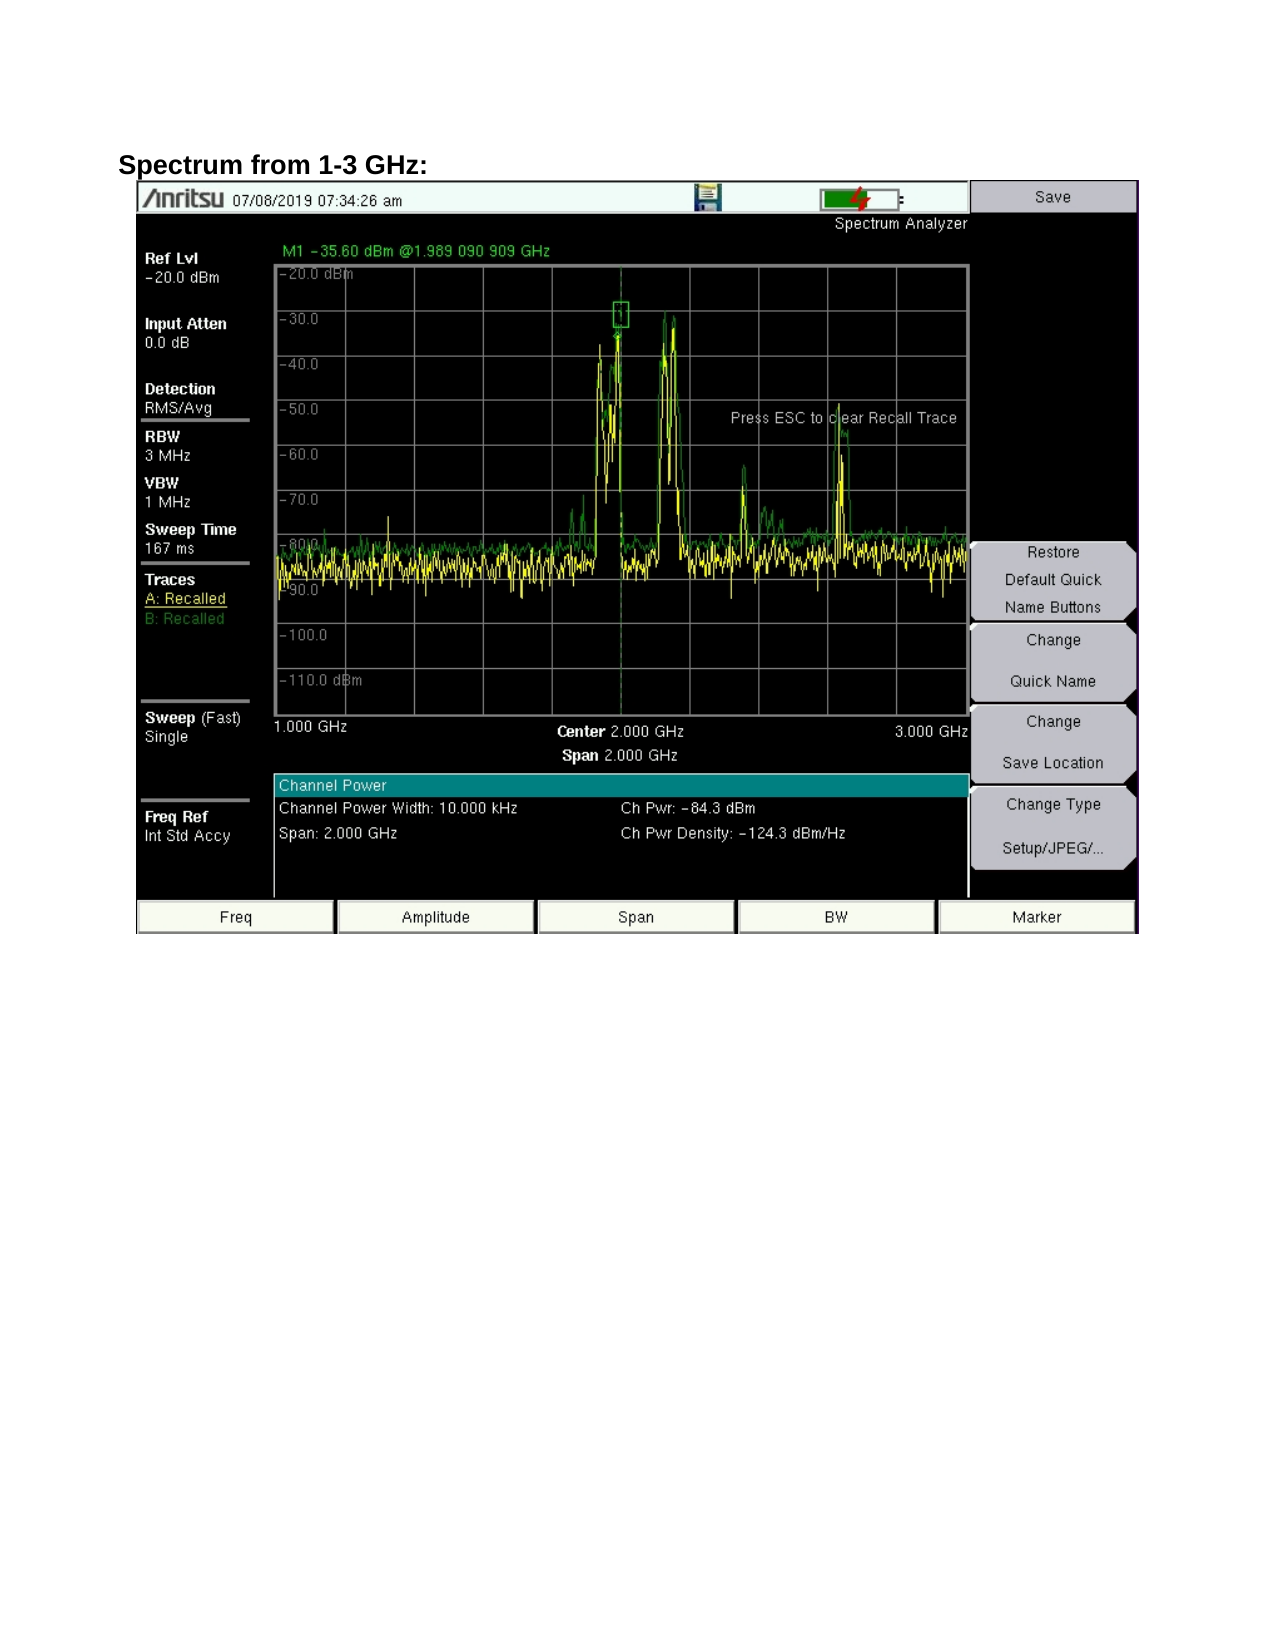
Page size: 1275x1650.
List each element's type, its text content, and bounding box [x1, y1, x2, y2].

text Spectrum from 1-3 GHz: [118, 149, 1157, 181]
picture [136, 180, 1139, 934]
